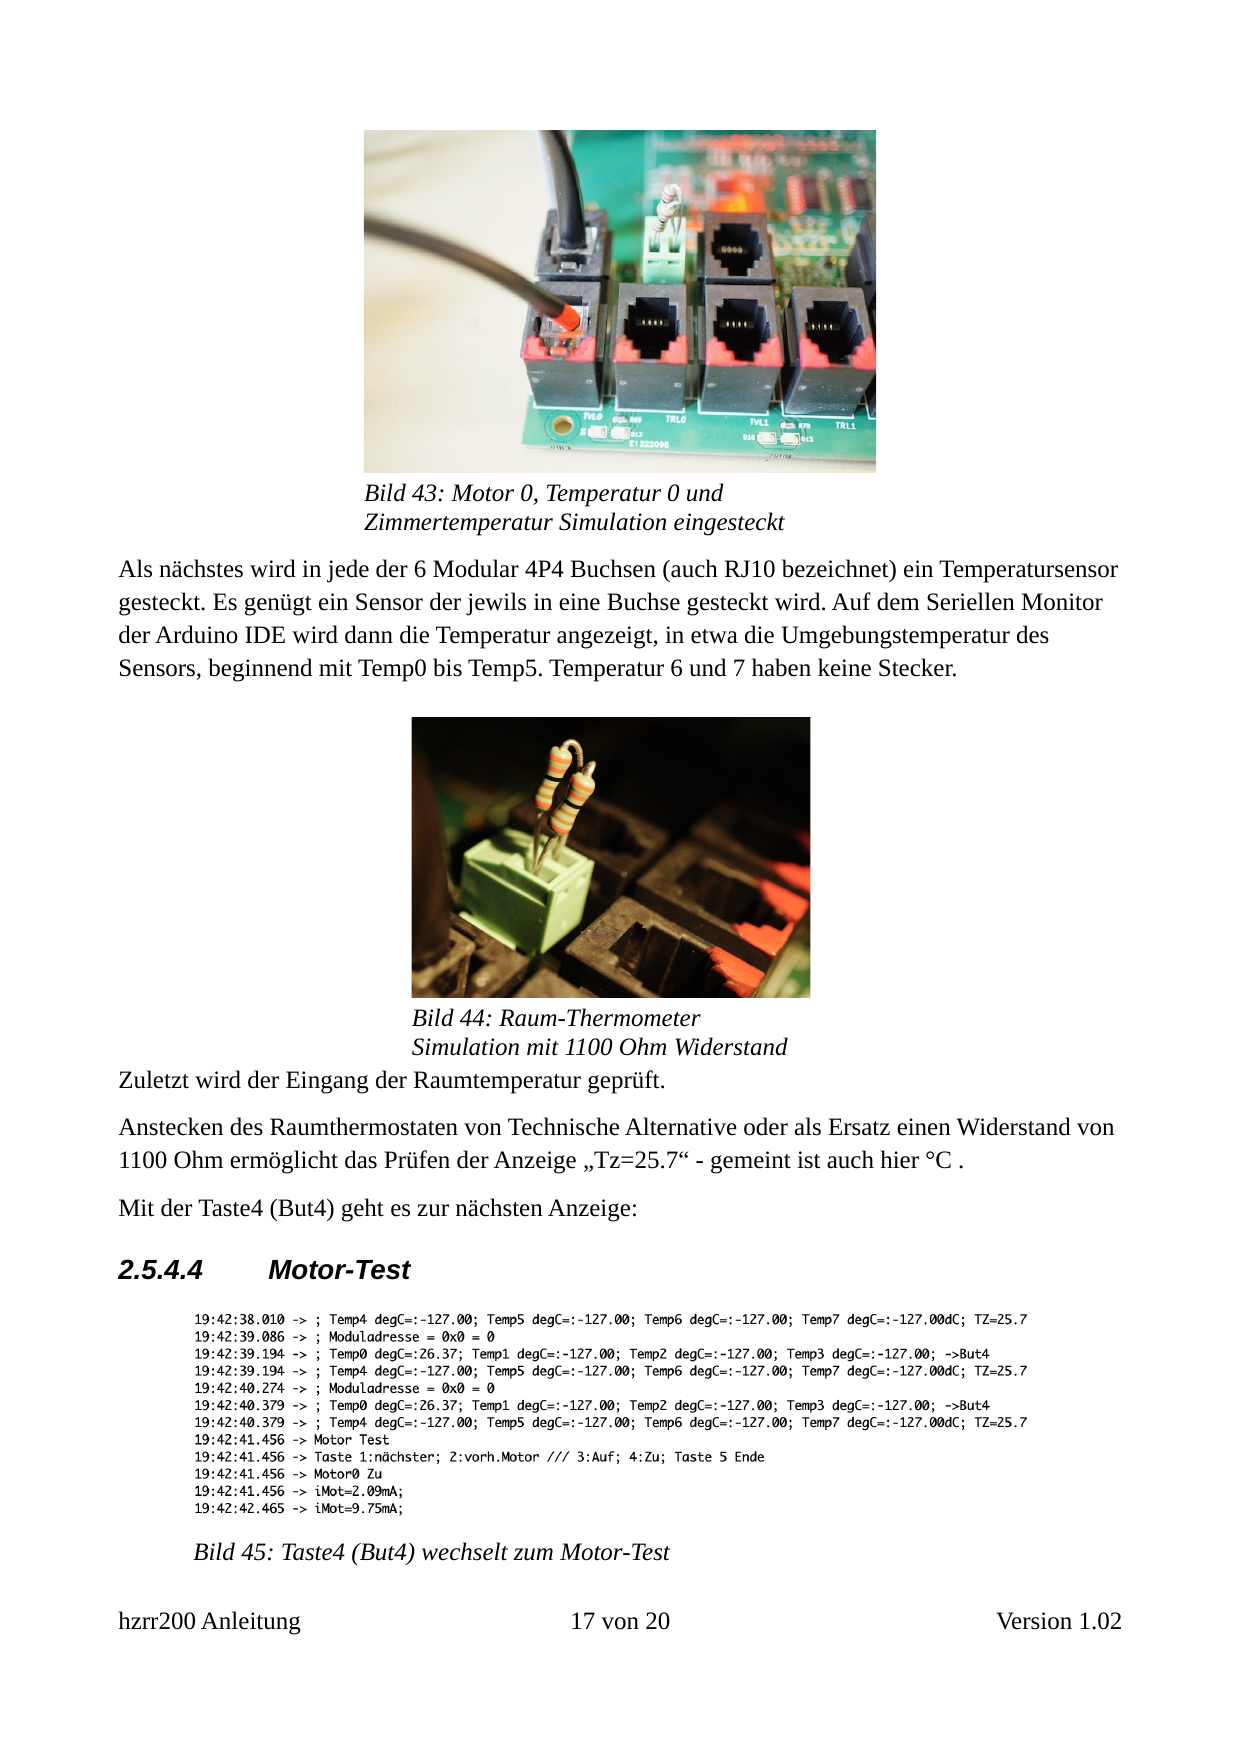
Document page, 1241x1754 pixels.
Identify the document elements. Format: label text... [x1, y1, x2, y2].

subtitle Motor-Test [118, 1253, 1122, 1285]
picture [193, 1310, 1048, 1532]
text Anstecken des Raumthermostaten von Technische Alternative oder als Ersatz einen Widerstand von 1100 Ohm ermöglicht das Prüfen der Anzeige „Tz=25.7“ - gemeint ist auch hier °C . [118, 1112, 1122, 1174]
text Bild 44: Raum-Thermometer Simulation mit 1100 Ohm Widerstand [412, 998, 810, 1061]
text Bild 45: Taste4 (But4) wechselt zum Motor-Test [193, 1532, 1047, 1566]
text Bild 43: Motor 0, Temperatur 0 und Zimmertemperatur Simulation eingesteckt [364, 473, 876, 536]
text Mit der Taste4 (But4) geht es zur nächsten Anzeige: [118, 1193, 1122, 1222]
picture [411, 717, 811, 998]
picture [363, 130, 877, 473]
text Als nächstes wird in jede der 6 Modular 4P4 Buchsen (auch RJ10 bezeichnet) ein Temperatursensor gesteckt. Es genügt ein Sensor der jewils in eine Buchse gesteckt wird. Auf dem Seriellen Monitor der Arduino IDE wird dann die Temperatur angezeigt, in etwa die Umgebungstemperatur des Sensors, beginnend mit Temp0 bis Temp5. Temperatur 6 und 7 haben keine Stecker. [118, 554, 1122, 682]
text Zuletzt wird der Eingang der Raumtemperatur geprüft. [118, 701, 1122, 1094]
